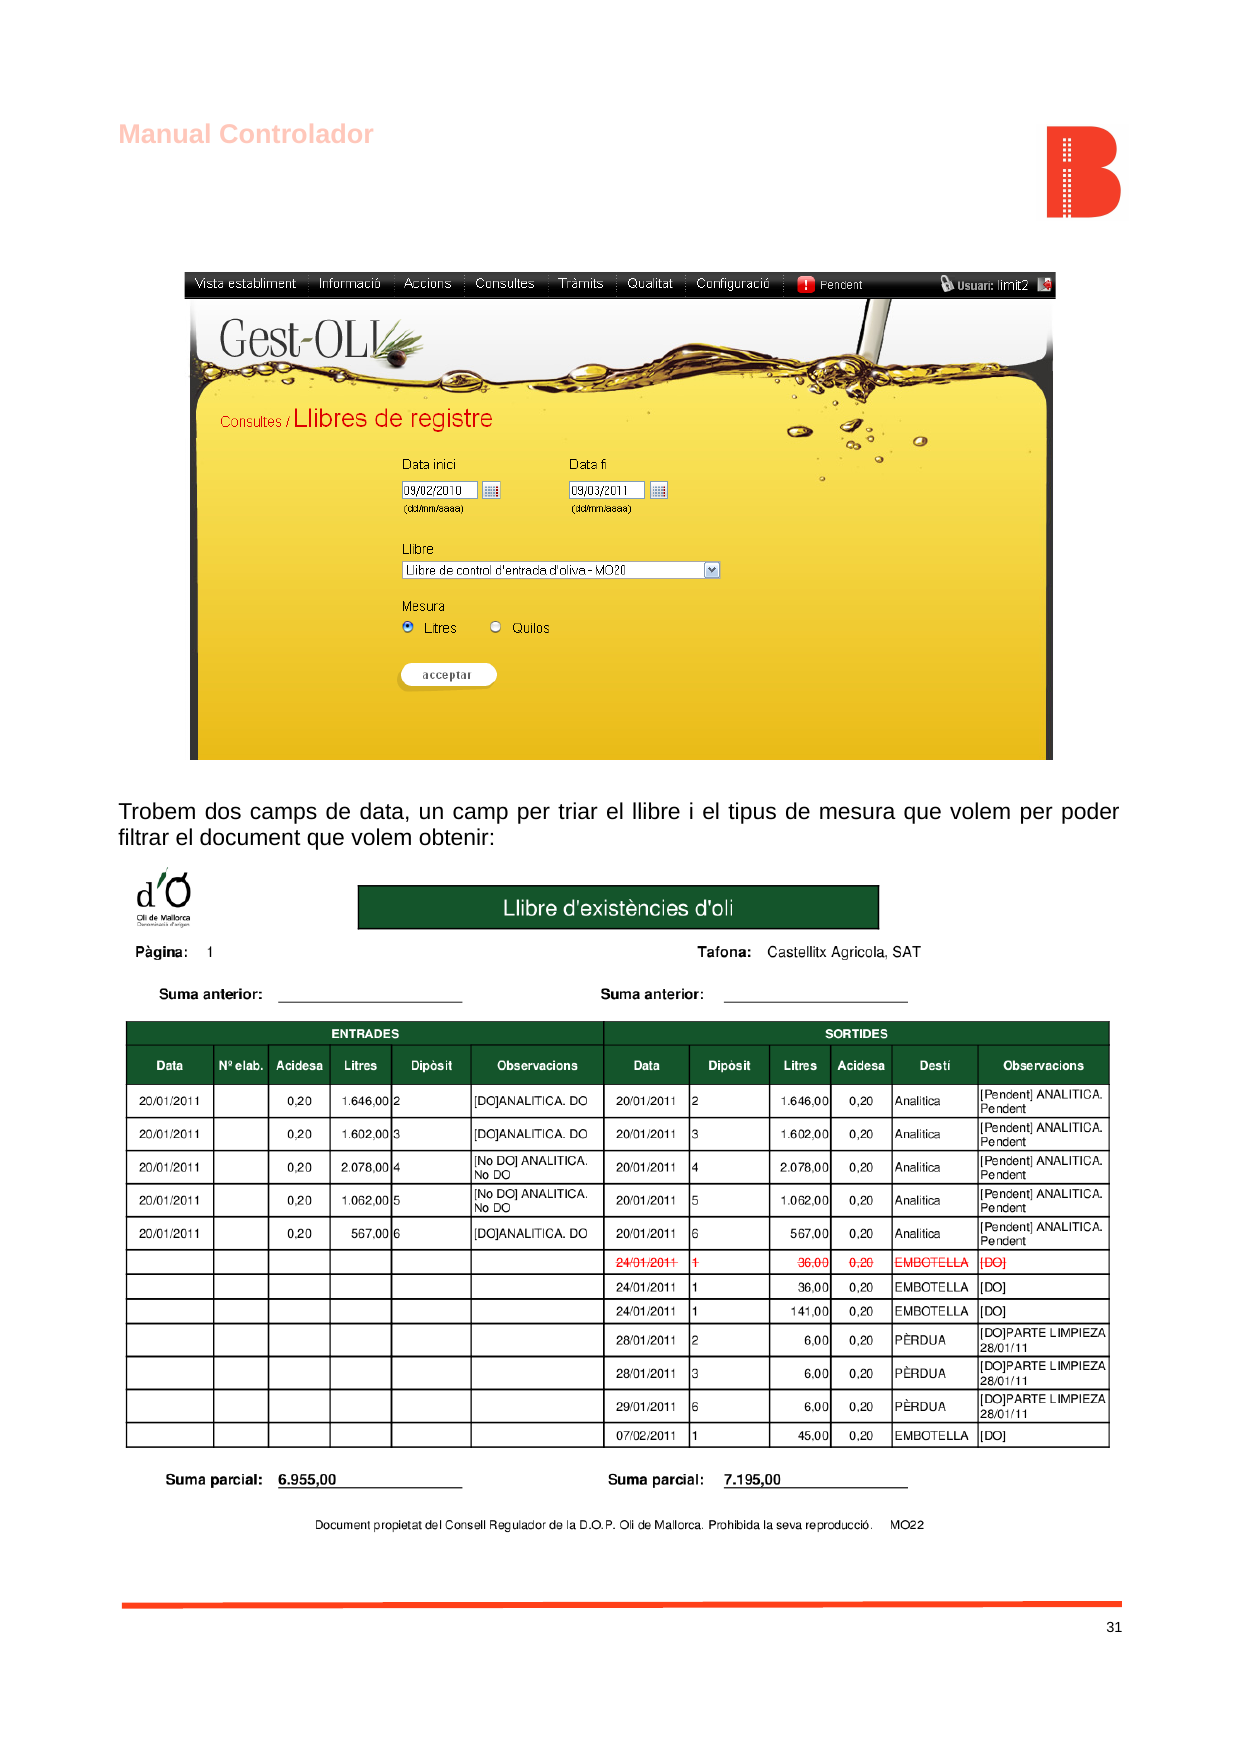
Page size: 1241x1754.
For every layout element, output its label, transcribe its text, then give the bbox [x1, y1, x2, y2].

picture [184, 272, 1056, 760]
picture [118, 863, 1123, 1537]
text Trobem dos camps de data, un camp per triar el llibre i el tipus de mesura que volem per poder filtrar el document que volem obtenir: [118, 798, 1122, 851]
picture [1036, 124, 1130, 221]
